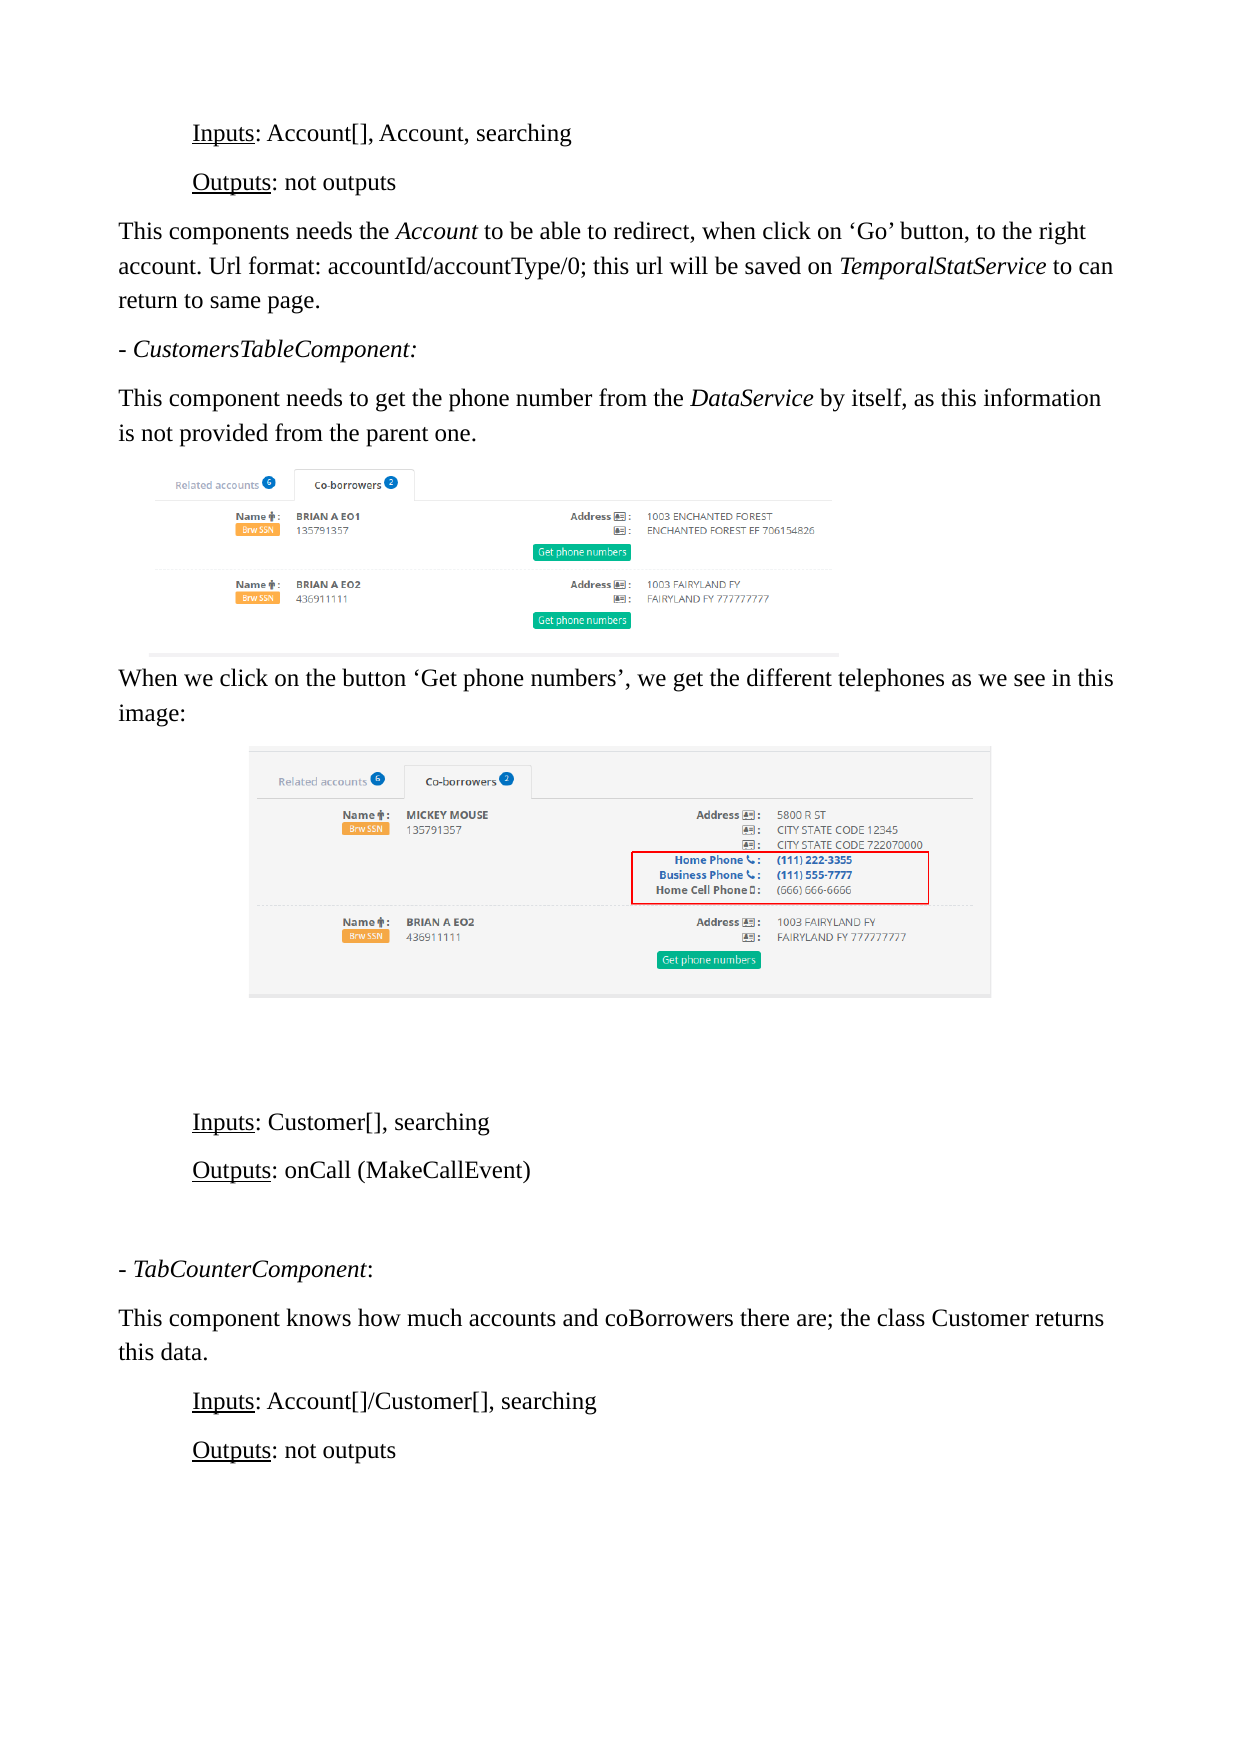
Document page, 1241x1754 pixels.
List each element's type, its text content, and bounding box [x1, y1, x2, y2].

text This component needs to get the phone number from the DataService by itself, as this information is not provided from the parent one. [118, 383, 1122, 447]
picture [148, 457, 839, 657]
text - TabCounterComponent: [118, 1254, 1122, 1282]
text Inputs: Customer[], searching [118, 1107, 1122, 1135]
text Inputs: Account[], Account, searching [118, 118, 1122, 147]
text This component knows how much accounts and coBorrowers there are; the class Customer returns this data. [118, 1303, 1122, 1366]
text When we click on the button ‘Get phone numbers’, we get the different telephones as we see in this image: [118, 663, 1122, 726]
text This components needs the Account to be able to redirect, when click on ‘Go’ button, to the right account. Url format: accountId/accountType/0; this url will be saved on TemporalStatService to can return to same page. [118, 216, 1122, 314]
text Outputs: not outputs [118, 167, 1122, 196]
picture [248, 746, 992, 998]
text - CustomersTableComponent: [118, 334, 1122, 363]
text Inputs: Account[]/Customer[], searching [118, 1386, 1122, 1415]
text Outputs: onCall (MakeCallEvent) [118, 1156, 1122, 1184]
text Outputs: not outputs [118, 1435, 1122, 1464]
